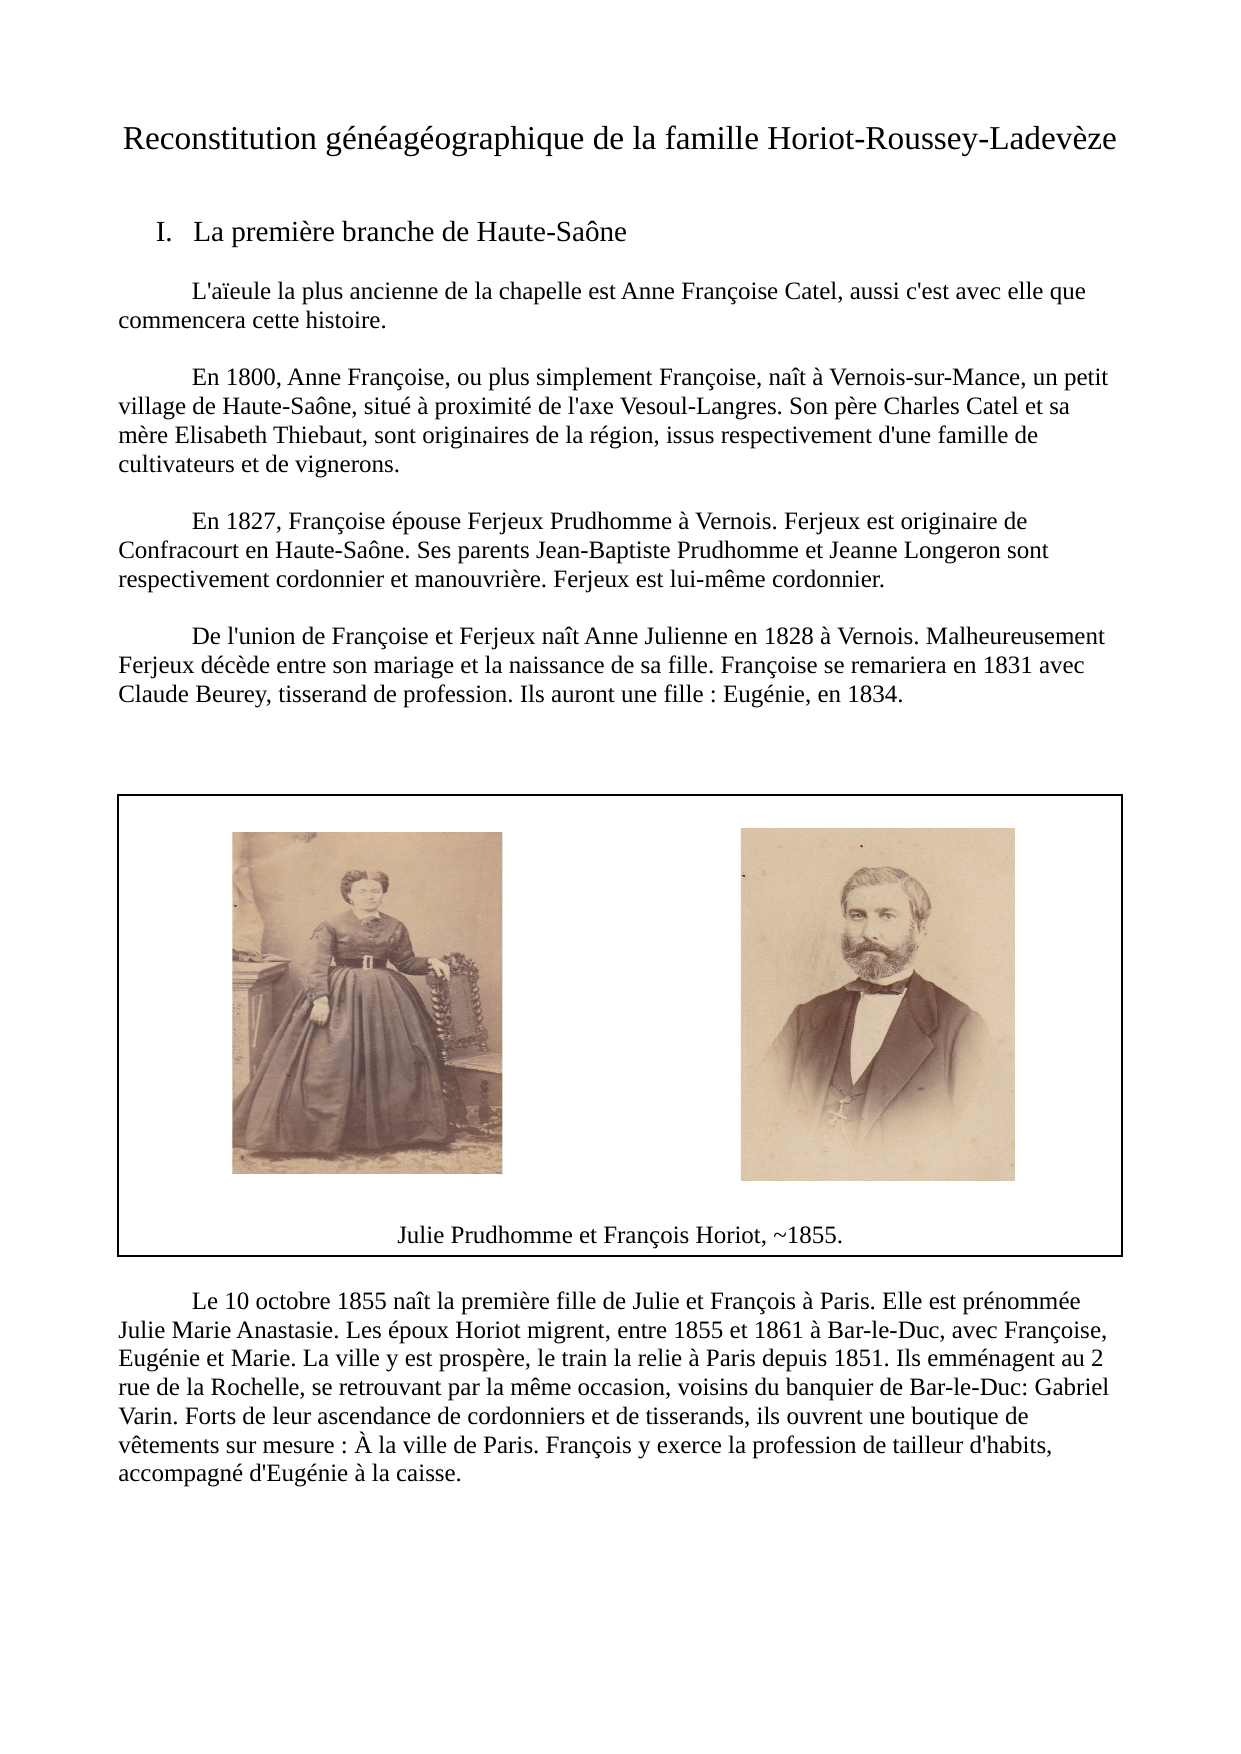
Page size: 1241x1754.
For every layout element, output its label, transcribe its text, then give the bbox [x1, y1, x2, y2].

table_header [620, 829, 1121, 1215]
table_header [119, 796, 620, 1215]
text De l'union de Françoise et Ferjeux naît Anne Julienne en 1828 à Vernois. Malheureusement Ferjeux décède entre son mariage et la naissance de sa fille. Françoise se remariera en 1831 avec Claude Beurey, tisserand de profession. Ils auront une fille : Eugénie, en 1834. [118, 621, 1122, 707]
table_header [620, 796, 1121, 828]
text En 1800, Anne Françoise, ou plus simplement Françoise, naît à Vernois-sur-Mance, un petit village de Haute-Saône, situé à proximité de l'axe Vesoul-Langres. Son père Charles Catel et sa mère Elisabeth Thiebaut, sont originaires de la région, issus respectivement d'une famille de cultivateurs et de vignerons. [118, 362, 1122, 477]
text L'aïeule la plus ancienne de la chapelle est Anne Françoise Catel, aussi c'est avec elle que commencera cette histoire. [118, 276, 1122, 334]
list La première branche de Haute-Saône [156, 214, 1122, 247]
text Le 10 octobre 1855 naît la première fille de Julie et François à Paris. Elle est prénommée Julie Marie Anastasie. Les époux Horiot migrent, entre 1855 et 1861 à Bar-le-Duc, avec Françoise, Eugénie et Marie. La ville y est prospère, le train la relie à Paris depuis 1851. Ils emménagent au 2 rue de la Rochelle, se retrouvant par la même occasion, voisins du banquier de Bar-le-Duc: Gabriel Varin. Forts de leur ascendance de cordonniers et de tisserands, ils ouvrent une boutique de vêtements sur mesure : À la ville de Paris. François y exerce la profession de tailleur d'habits, accompagné d'Eugénie à la caisse. [118, 1286, 1122, 1487]
text Reconstitution généagéographique de la famille Horiot-Roussey-Ladevèze [118, 118, 1122, 156]
picture [232, 832, 503, 1174]
table_cell Julie Prudhomme et François Horiot, ~1855. [119, 1215, 1121, 1255]
picture [740, 828, 1015, 1181]
text En 1827, Françoise épouse Ferjeux Prudhomme à Vernois. Ferjeux est originaire de Confracourt en Haute-Saône. Ses parents Jean-Baptiste Prudhomme et Jeanne Longeron sont respectivement cordonnier et manouvrière. Ferjeux est lui-même cordonnier. [118, 506, 1122, 592]
